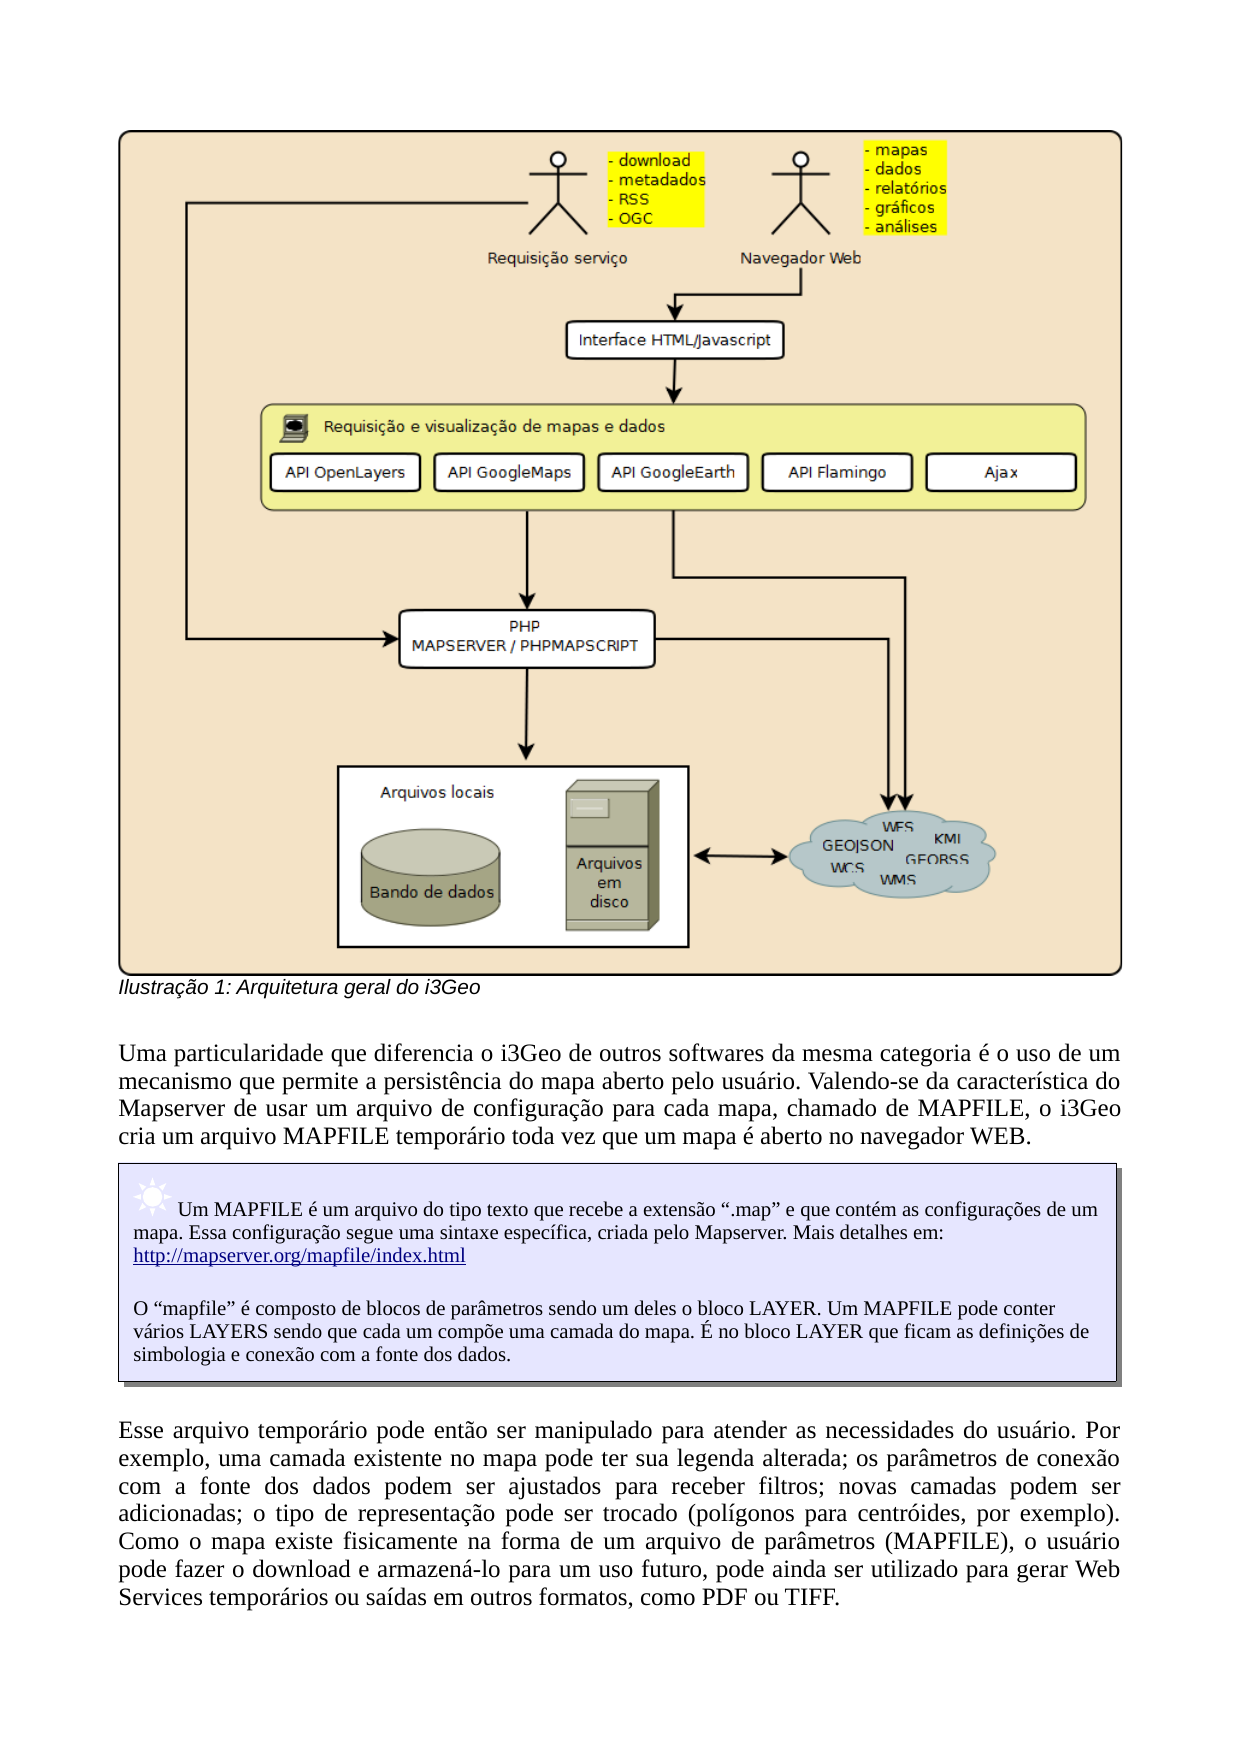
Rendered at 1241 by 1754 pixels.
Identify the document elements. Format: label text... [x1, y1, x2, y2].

picture [149, 1177, 156, 1186]
text Ilustração 1: Arquitetura geral do i3Geo [118, 976, 1122, 999]
text Um MAPFILE é um arquivo do tipo texto que recebe a extensão “.map” e que contém as configurações de um mapa. Essa configuração segue uma sintaxe específica, criada pelo Mapserver. Mais detalhes em: http://mapserver.org/mapfile/index.html [119, 1164, 1116, 1267]
picture [164, 1194, 173, 1200]
picture [118, 130, 1123, 976]
text Uma particularidade que diferencia o i3Geo de outros softwares da mesma categoria é o uso de um mecanismo que permite a persistência do mapa aberto pelo usuário. Valendo-se da característica do Mapserver de usar um arquivo de configuração para cada mapa, chamado de MAPFILE, o i3Geo cria um arquivo MAPFILE temporário toda vez que um mapa é aberto no navegador WEB. [118, 1039, 1122, 1150]
text O “mapfile” é composto de blocos de parâmetros sendo um deles o bloco LAYER. Um MAPFILE pode conter vários LAYERS sendo que cada um compõe uma camada do mapa. É no bloco LAYER que ficam as definições de simbologia e conexão com a fonte dos dados. [119, 1282, 1116, 1381]
text Esse arquivo temporário pode então ser manipulado para atender as necessidades do usuário. Por exemplo, uma camada existente no mapa pode ter sua legenda alterada; os parâmetros de conexão com a fonte dos dados podem ser ajustados para receber filtros; novas camadas podem ser adicionadas; o tipo de representação pode ser trocado (polígonos para centróides, por exemplo). Como o mapa existe fisicamente na forma de um arquivo de parâmetros (MAPFILE), o usuário pode fazer o download e armazená-lo para um uso futuro, pode ainda ser utilizado para gerar Web Services temporários ou saídas em outros formatos, como PDF ou TIFF. [118, 1416, 1122, 1610]
picture [149, 1208, 156, 1217]
picture [138, 1183, 147, 1191]
picture [133, 1194, 141, 1200]
picture [138, 1187, 167, 1211]
picture [158, 1183, 167, 1191]
